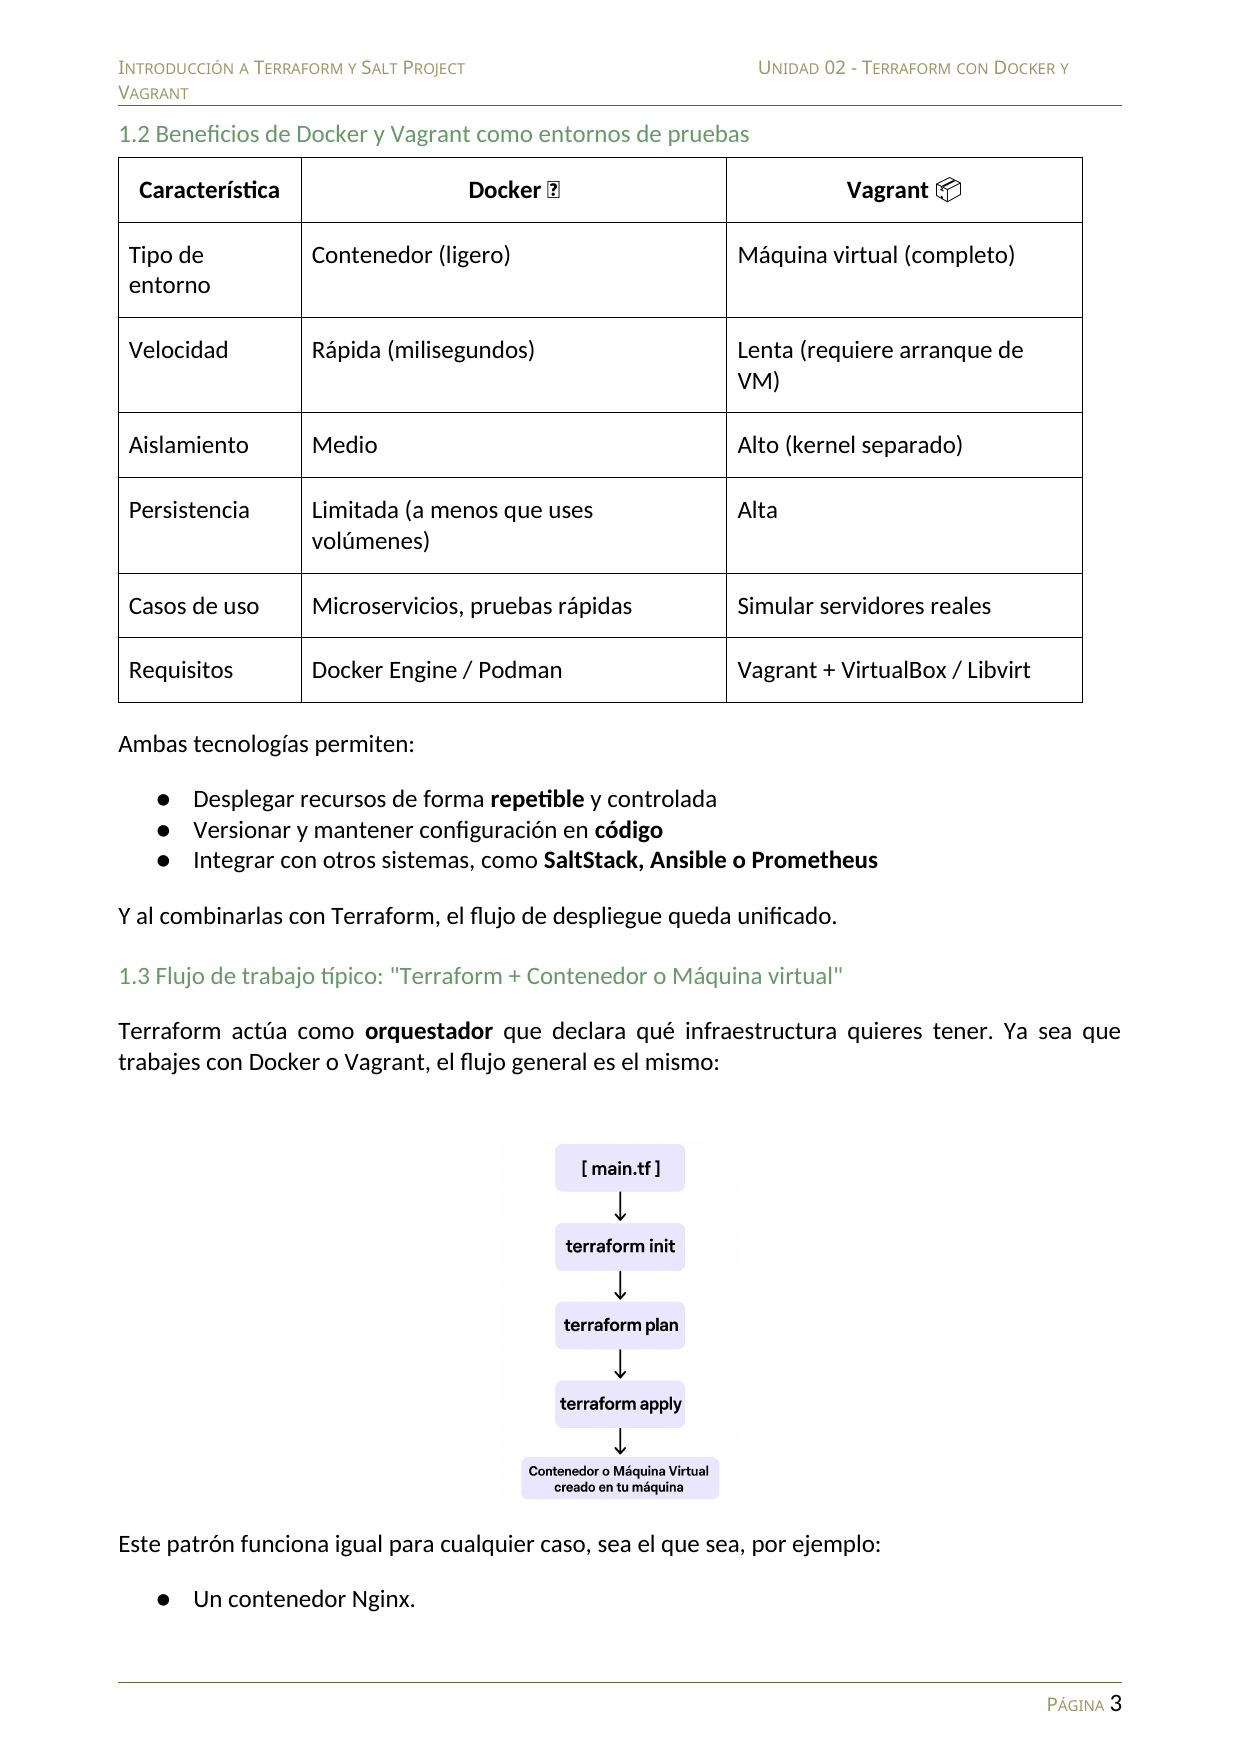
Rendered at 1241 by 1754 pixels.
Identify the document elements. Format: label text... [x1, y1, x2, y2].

table_cell Vagrant + VirtualBox / Libvirt [727, 638, 1082, 702]
table_header Vagrant 📦 [727, 158, 1082, 222]
table_cell Simular servidores reales [727, 574, 1082, 637]
list Integrar con otros sistemas, como SaltStack, Ansible o Prometheus [156, 844, 1122, 875]
table_cell Aislamiento [119, 413, 301, 477]
table_cell Contenedor (ligero) [302, 223, 726, 317]
table_cell Persistencia [119, 478, 301, 572]
text Terraform actúa como orquestador que declara qué infraestructura quieres tener. Ya sea que trabajes con Docker o Vagrant, el flujo general es el mismo: [118, 1015, 1122, 1076]
table_cell Máquina virtual (completo) [727, 223, 1082, 317]
table_cell Microservicios, pruebas rápidas [302, 574, 726, 637]
text Este patrón funciona igual para cualquier caso, sea el que sea, por ejemplo: [118, 1528, 1122, 1558]
subtitle 1.2 Beneficios de Docker y Vagrant como entornos de pruebas [118, 118, 1122, 148]
table_cell Rápida (milisegundos) [302, 318, 726, 412]
table_cell Docker Engine / Podman [302, 638, 726, 702]
table_header Característica [119, 158, 301, 222]
list Versionar y mantener configuración en código [156, 814, 1122, 844]
table_cell Casos de uso [119, 574, 301, 637]
table_cell Alta [727, 478, 1082, 572]
subtitle 1.3 Flujo de trabajo típico: "Terraform + Contenedor o Máquina virtual" [118, 960, 1122, 990]
text Y al combinarlas con Terraform, el flujo de despliegue queda unificado. [118, 900, 1122, 931]
table_cell Tipo de entorno [119, 223, 301, 317]
text Ambas tecnologías permiten: [118, 728, 1122, 758]
list Desplegar recursos de forma repetible y controlada [156, 783, 1122, 814]
table_header Docker 🐳 [302, 158, 726, 222]
table_cell Requisitos [119, 638, 301, 702]
list Un contenedor Nginx. [156, 1583, 1122, 1614]
table_cell Alto (kernel separado) [727, 413, 1082, 477]
picture [498, 1138, 742, 1503]
table_cell Medio [302, 413, 726, 477]
table_cell Limitada (a menos que uses volúmenes) [302, 478, 726, 572]
table_cell Velocidad [119, 318, 301, 412]
table_cell Lenta (requiere arranque de VM) [727, 318, 1082, 412]
